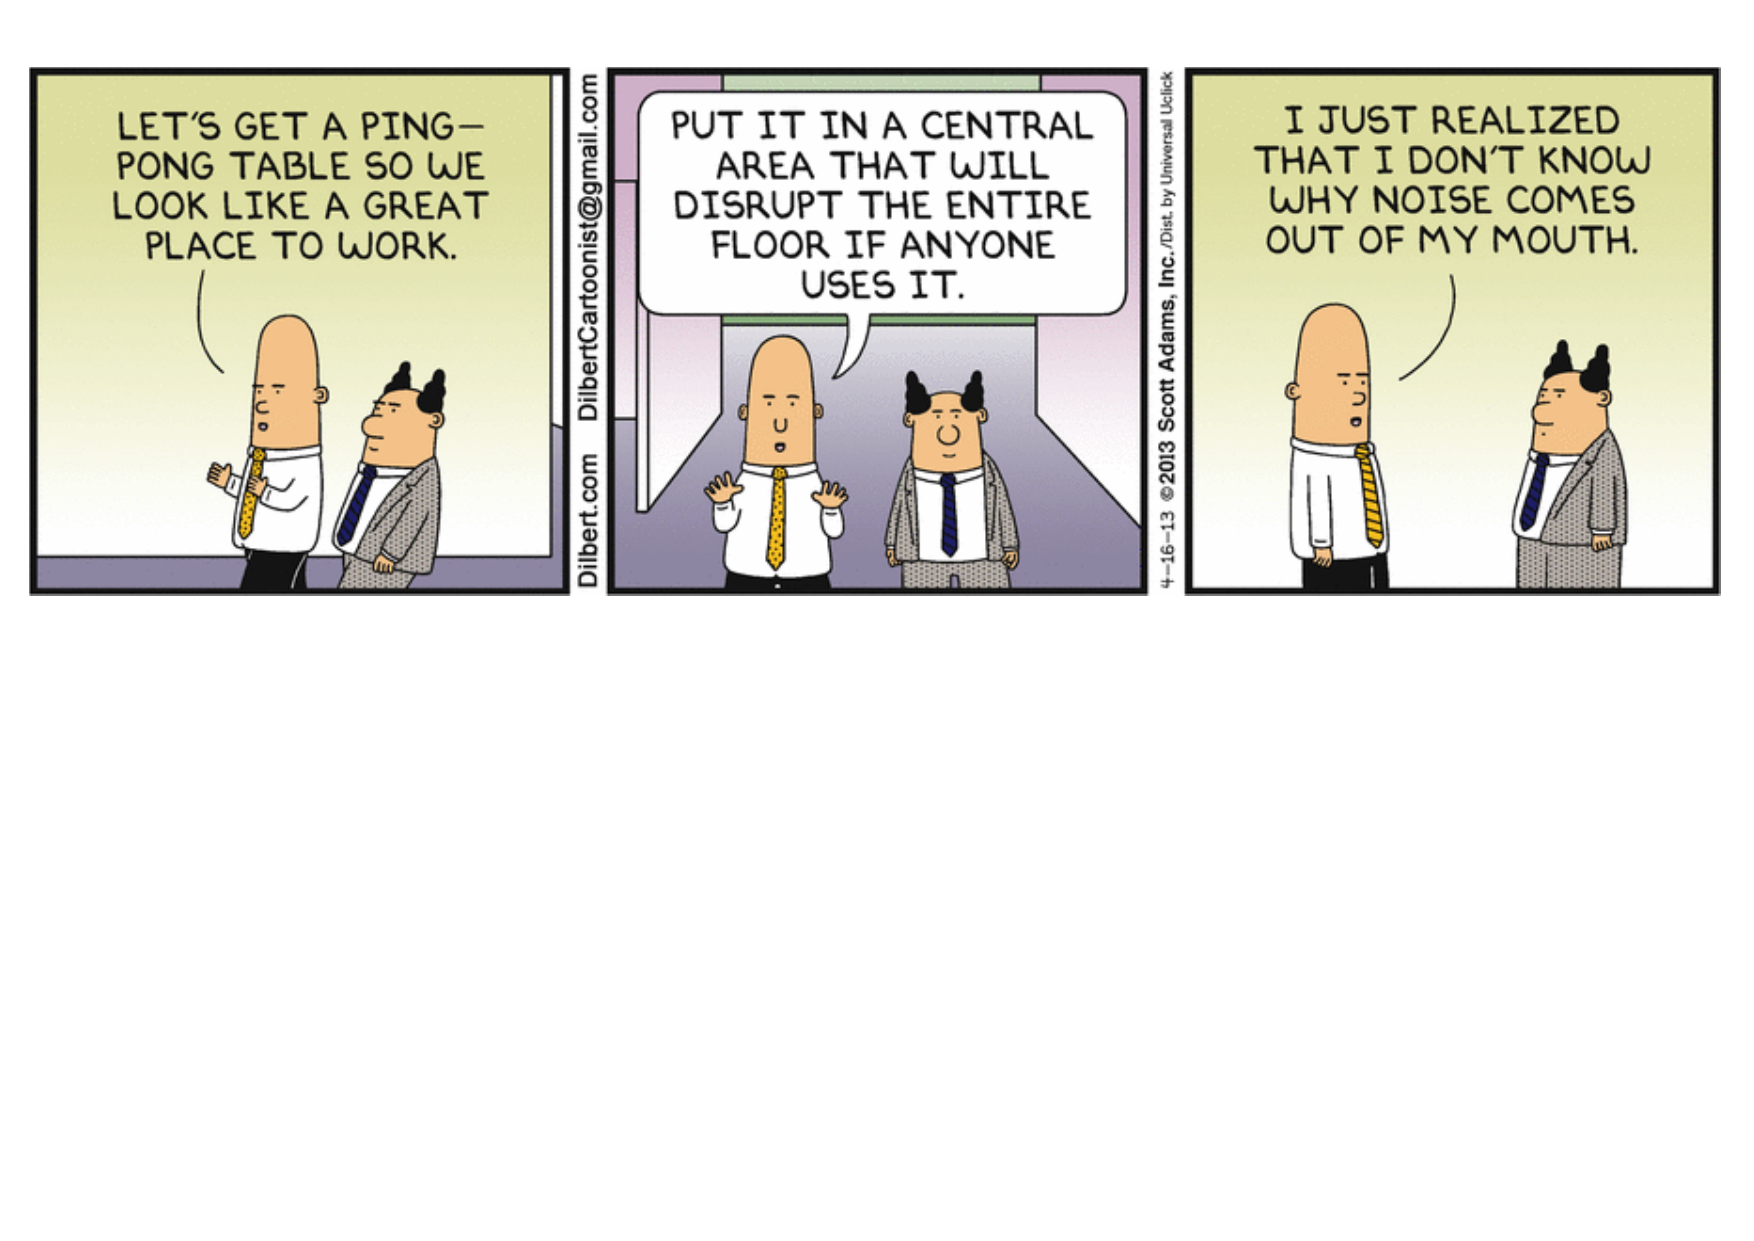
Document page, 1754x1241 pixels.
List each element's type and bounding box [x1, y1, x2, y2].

picture [29, 67, 1721, 596]
